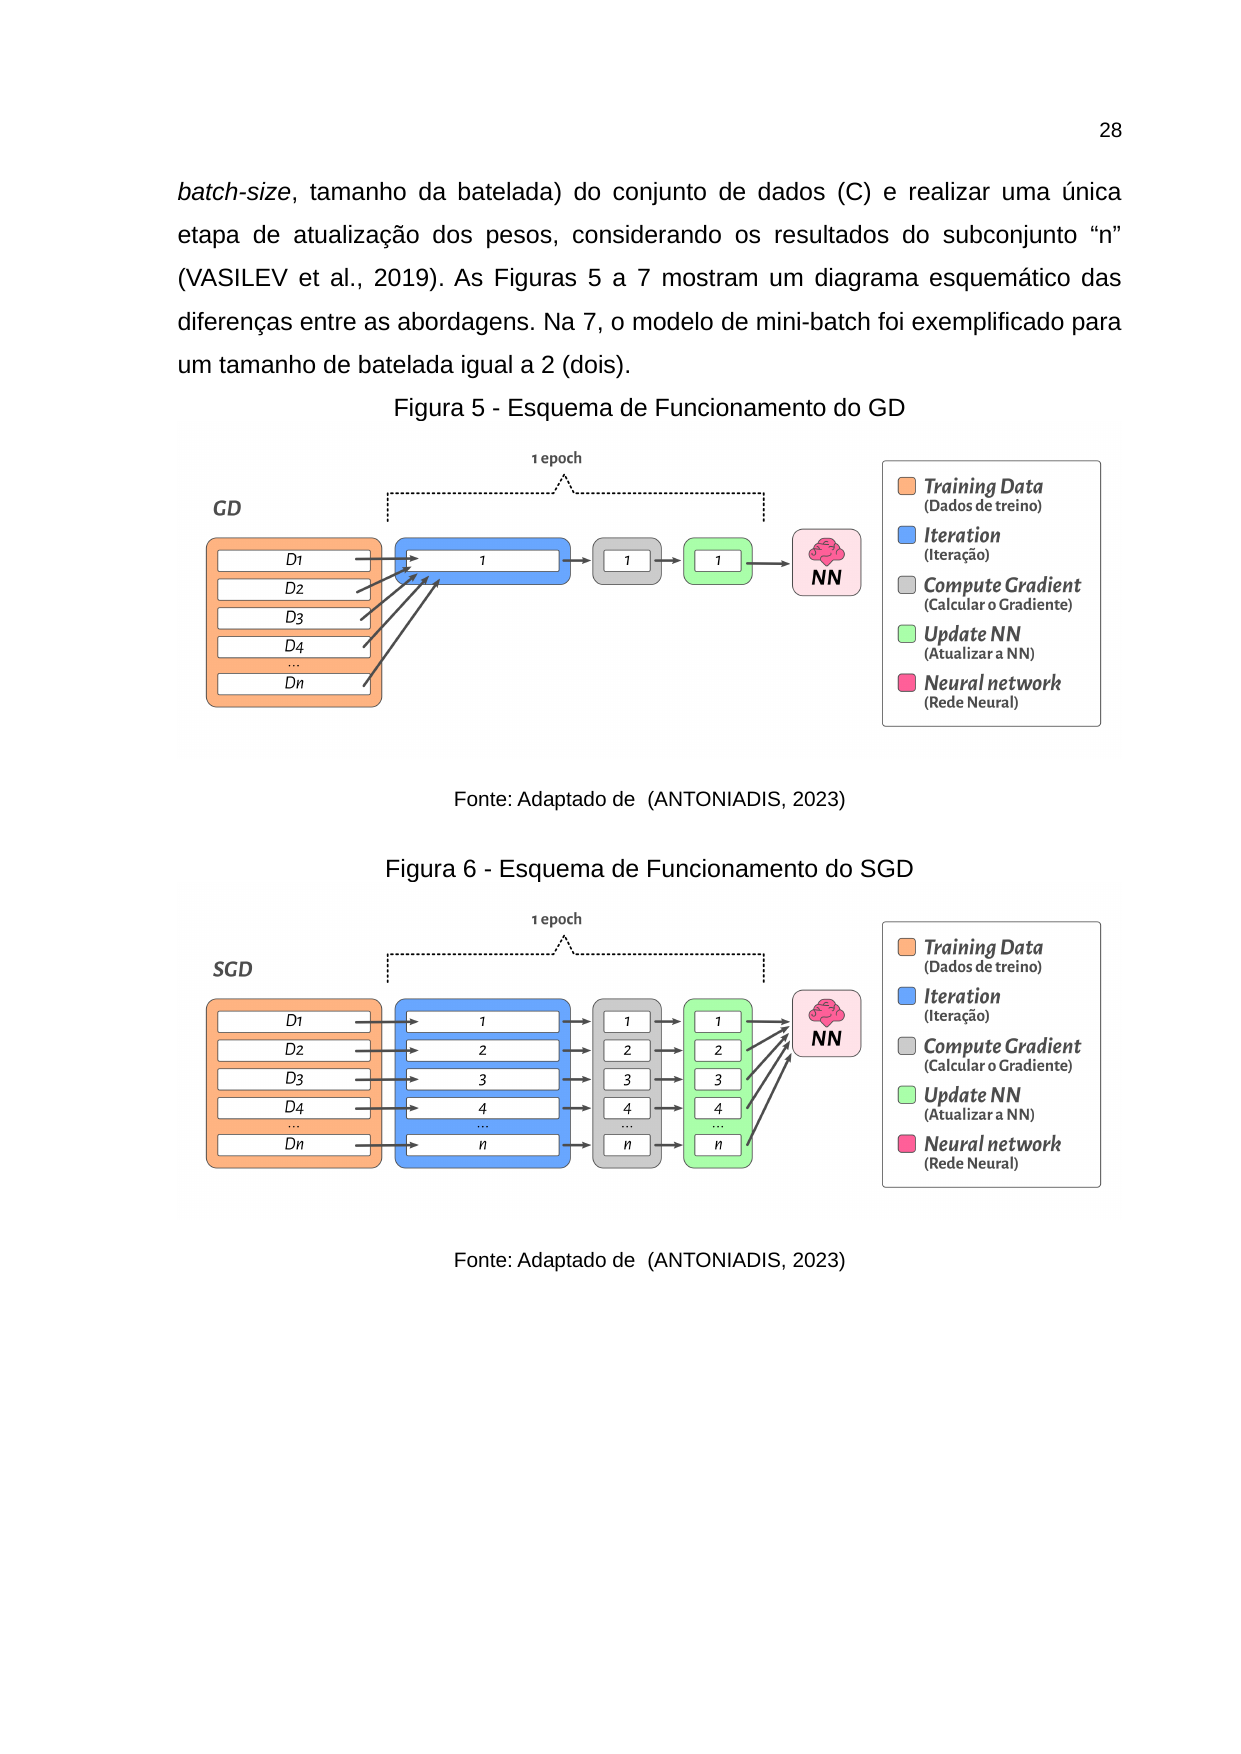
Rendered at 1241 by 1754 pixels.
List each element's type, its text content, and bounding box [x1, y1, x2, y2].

picture [177, 421, 1123, 759]
text Fonte: Adaptado de (ANTONIADIS, 2023) [177, 787, 1122, 811]
text Figura 6 - Esquema de Funcionamento do SGD [177, 854, 1122, 882]
text Fonte: Adaptado de (ANTONIADIS, 2023) [177, 1248, 1122, 1272]
text Figura 5 - Esquema de Funcionamento do GD [177, 393, 1122, 421]
text Como o SGD atualiza os pesos a cada ponto ou instância de treino, Se aquele ponto, em específico, for um conjunto de entradas e saídas que tenda a ser mais a ser uma exceção do que a ser regido pela mesma “regra” dos demais pontos, ele será, na prática, um ruído. Assim, ele irá aumentar o erro da rede ao invés de diminuir, dificultando o treino da capacidade de generalização da NN. Uma estratégia para contornar isso consiste no emprego de mini-batchs (ou mini-bateladas). O mini-batch GD consiste em acumular o erro para uma parte (m ou batch-size, tamanho da batelada) do conjunto de dados (C) e realizar uma única etapa de atualização dos pesos, considerando os resultados do subconjunto “n” (VASILEV et al., 2019). As Figuras 5 a 7 mostram um diagrama esquemático das diferenças entre as abordagens. Na Figura 7, o modelo de mini-batch foi exemplificado para um tamanho de batelada igual a 2 (dois). [177, 177, 1122, 378]
picture [177, 882, 1123, 1220]
